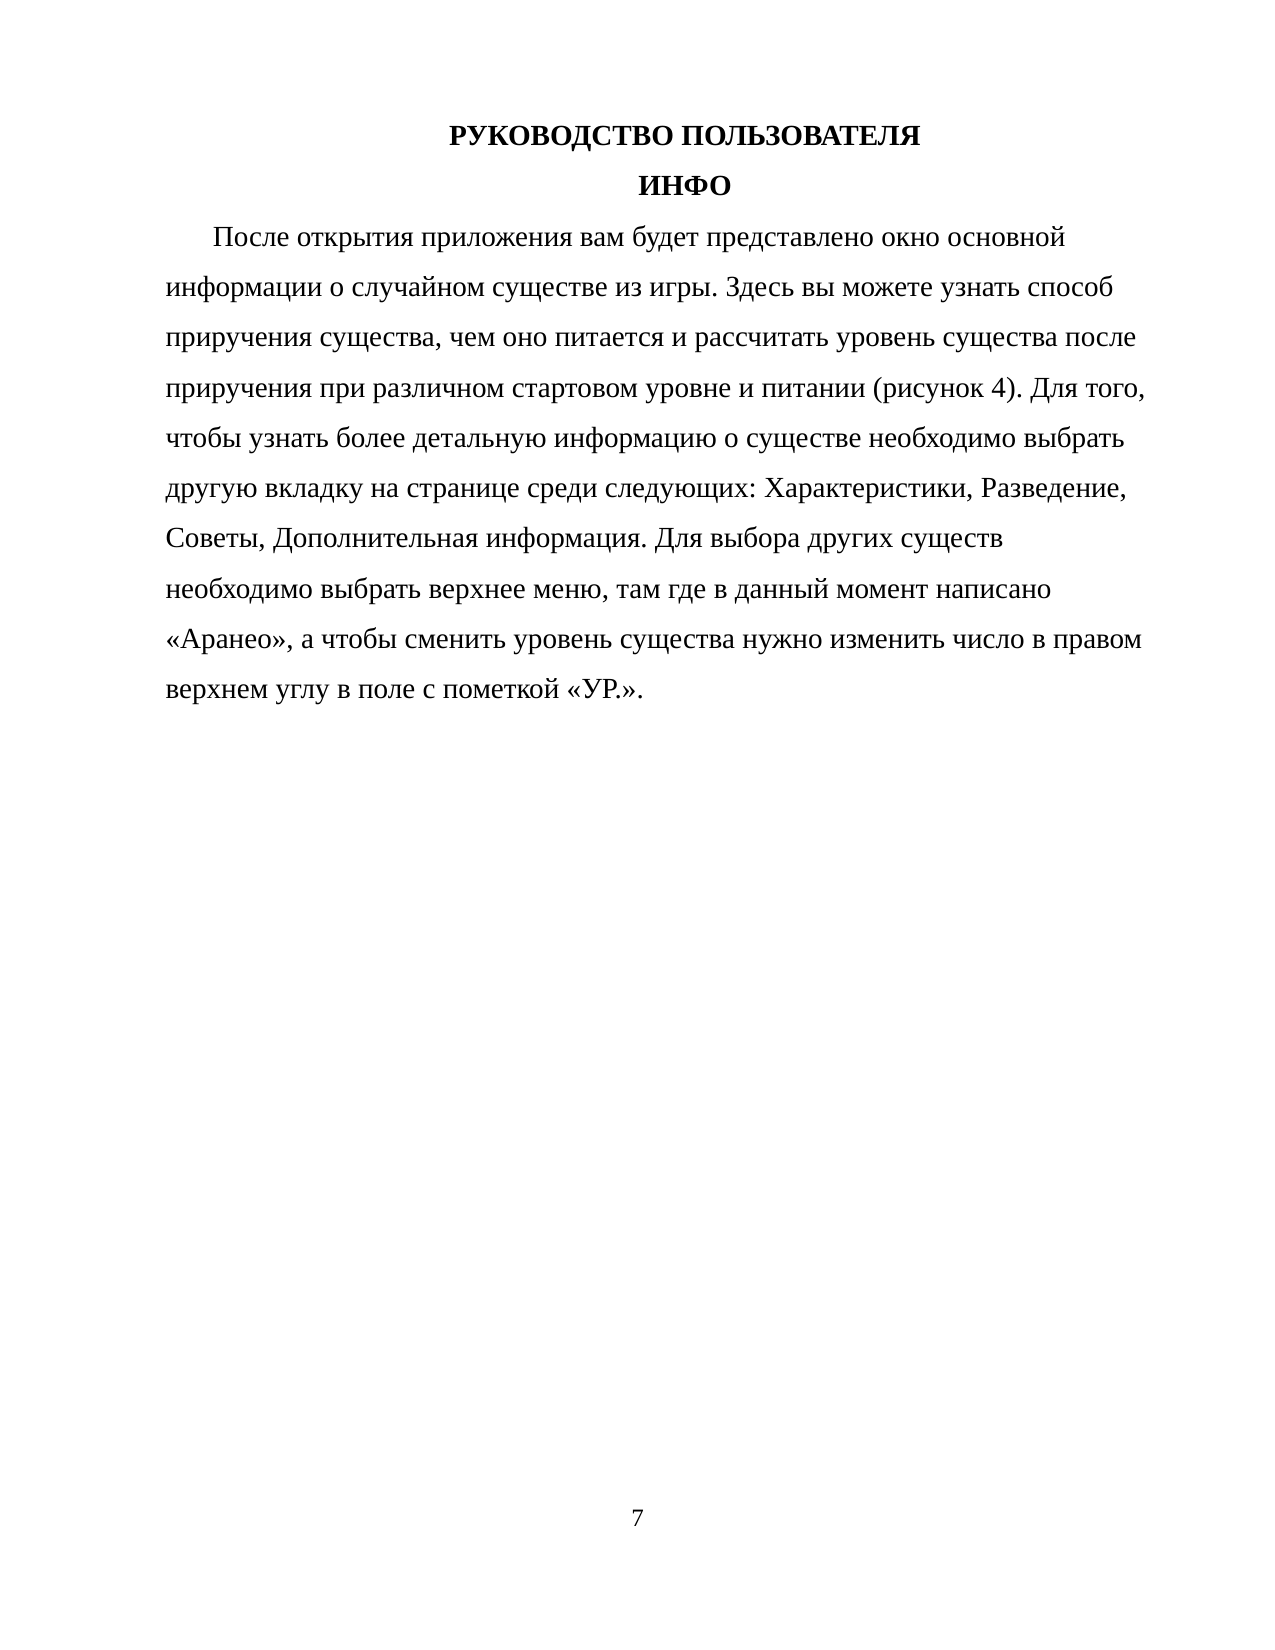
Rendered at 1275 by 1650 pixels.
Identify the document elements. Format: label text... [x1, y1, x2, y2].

list После открытия приложения вам будет представлено окно основной информации о случайном существе из игры. Здесь вы можете узнать способ приручения существа, чем оно питается и рассчитать уровень существа после приручения при различном стартовом уровне и питании (рисунок 4). Для того, чтобы узнать более детальную информацию о существе необходимо выбрать другую вкладку на странице среди следующих: Характеристики, Разведение, Советы, Дополнительная информация. Для выбора других существ необходимо выбрать верхнее меню, там где в данный момент написано «Аранео», а чтобы сменить уровень существа нужно изменить число в правом верхнем углу в поле с пометкой «УР.». [165, 219, 1157, 705]
list РУКОВОДСТВО ПОЛЬЗОВАТЕЛЯ [165, 118, 1157, 152]
list ИНФО [165, 168, 1157, 202]
